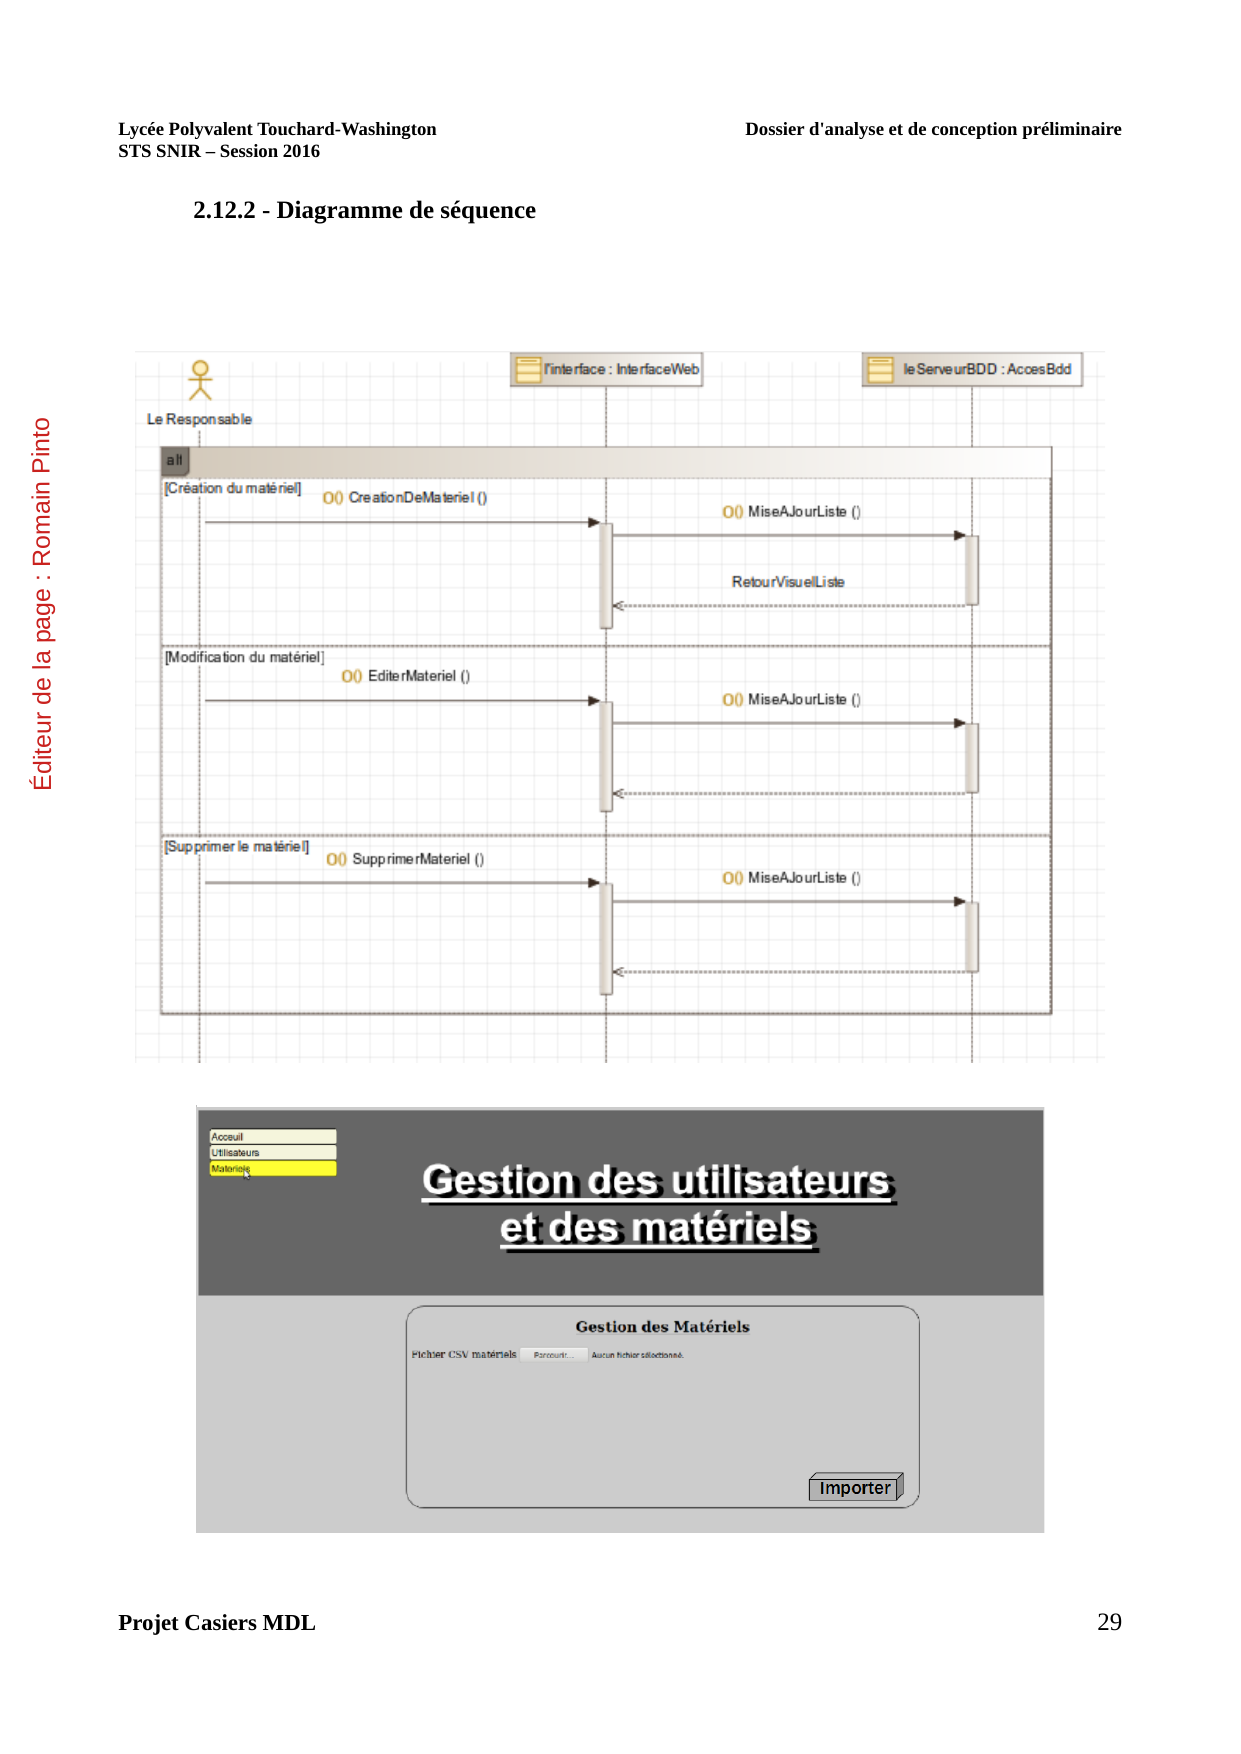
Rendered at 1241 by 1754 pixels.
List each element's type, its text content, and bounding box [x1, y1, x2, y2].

subtitle 2.12.2 - Diagramme de séquence [118, 191, 1122, 224]
picture [135, 351, 1106, 1063]
picture [195, 1105, 1045, 1533]
